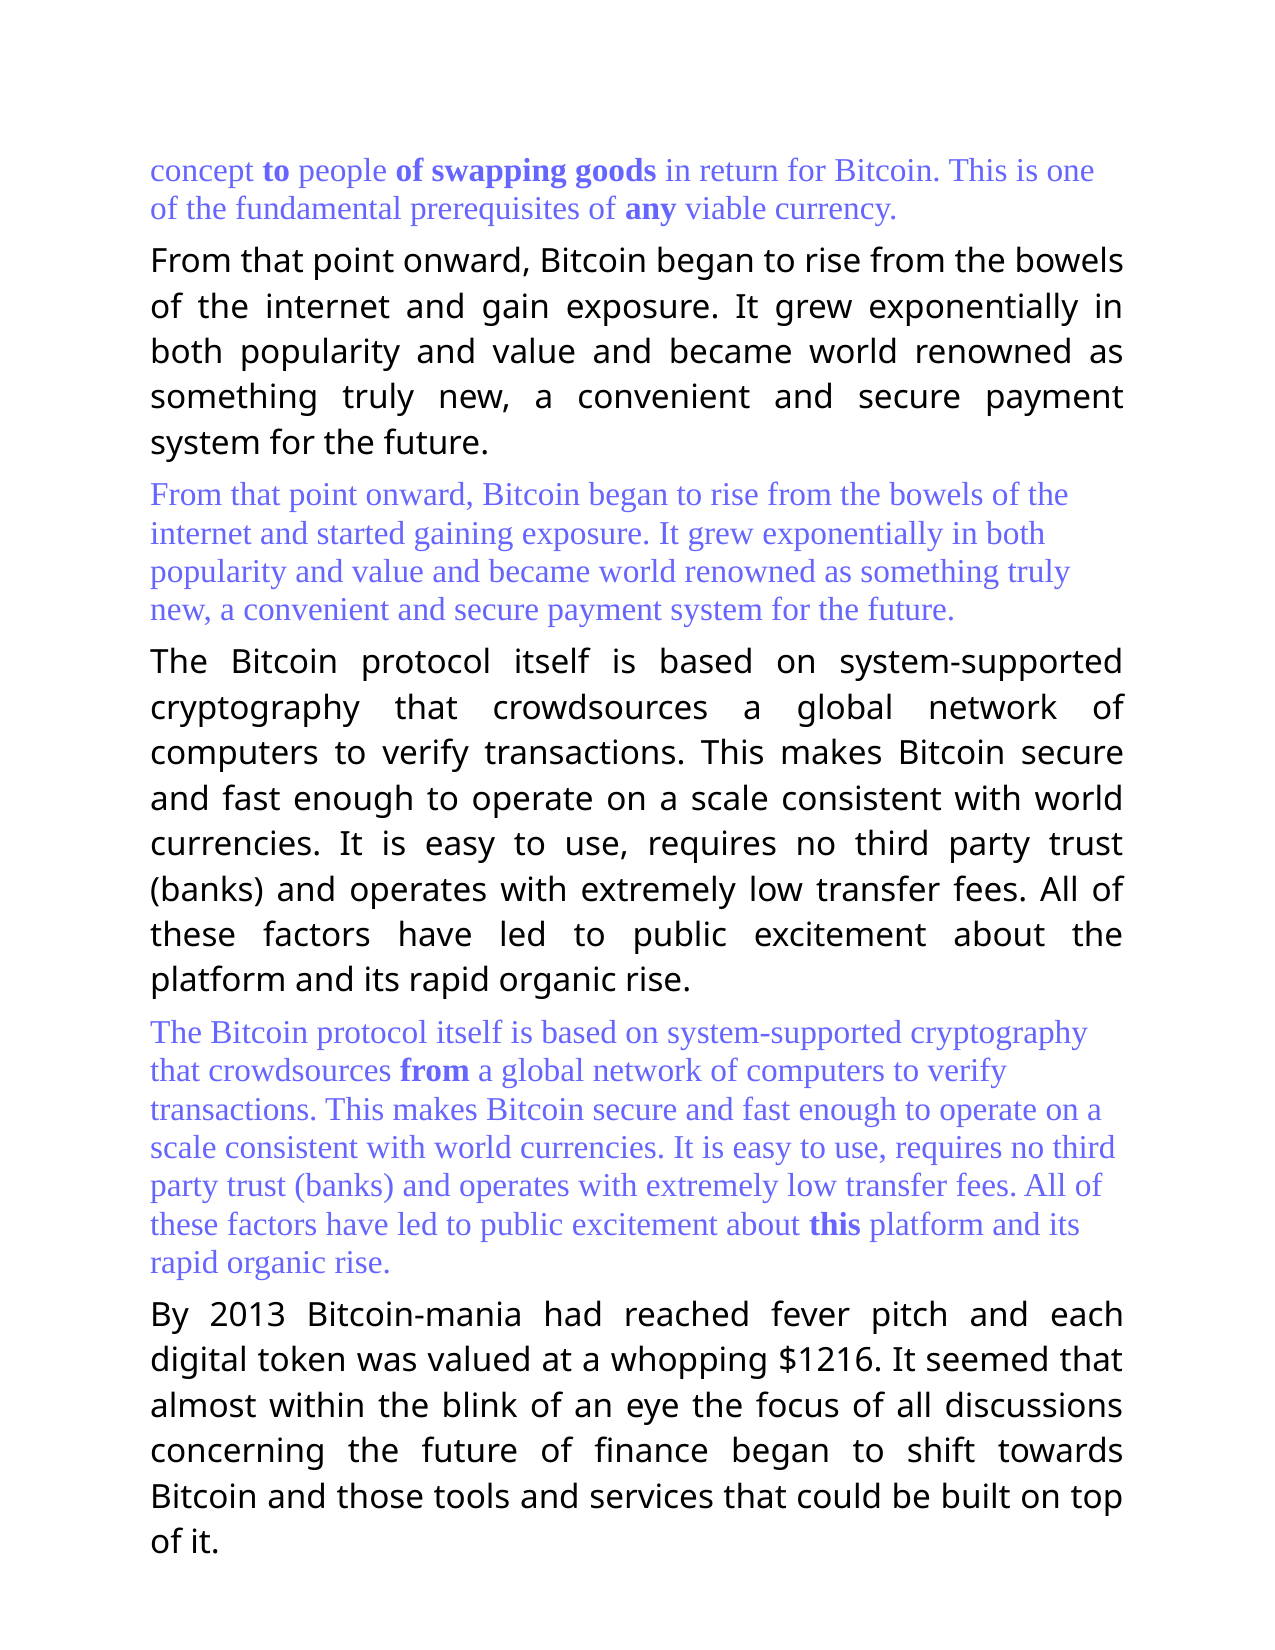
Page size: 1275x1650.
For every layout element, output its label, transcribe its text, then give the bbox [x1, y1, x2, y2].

text The Bitcoin protocol itself is based on system-supported cryptography that crowdsources a global network of computers to verify transactions. This makes Bitcoin secure and fast enough to operate on a scale consistent with world currencies. It is easy to use, requires no third party trust (banks) and operates with extremely low transfer fees. All of these factors have led to public excitement about the platform and its rapid organic rise. [150, 638, 1125, 1002]
text From that point onward, Bitcoin began to rise from the bowels of the internet and gain exposure. It grew exponentially in both popularity and value and became world renowned as something truly new, a convenient and secure payment system for the future. [150, 237, 1125, 464]
text concept to people of swapping goods in return for Bitcoin. This is one of the fundamental prerequisites of any viable currency. [150, 150, 1125, 227]
text By 2013 Bitcoin-mania had reached fever pitch and each digital token was valued at a whopping $1216. It seemed that almost within the blink of an eye the focus of all discussions concerning the future of finance began to shift towards Bitcoin and those tools and services that could be built on top of it. [150, 1291, 1125, 1563]
text The Bitcoin protocol itself is based on system-supported cryptography that crowdsources from a global network of computers to verify transactions. This makes Bitcoin secure and fast enough to operate on a scale consistent with world currencies. It is easy to use, requires no third party trust (banks) and operates with extremely low transfer fees. All of these factors have led to public excitement about this platform and its rapid organic rise. [150, 1012, 1125, 1280]
text From that point onward, Bitcoin began to rise from the bowels of the internet and started gaining exposure. It grew exponentially in both popularity and value and became world renowned as something truly new, a convenient and secure payment system for the future. [150, 474, 1125, 628]
